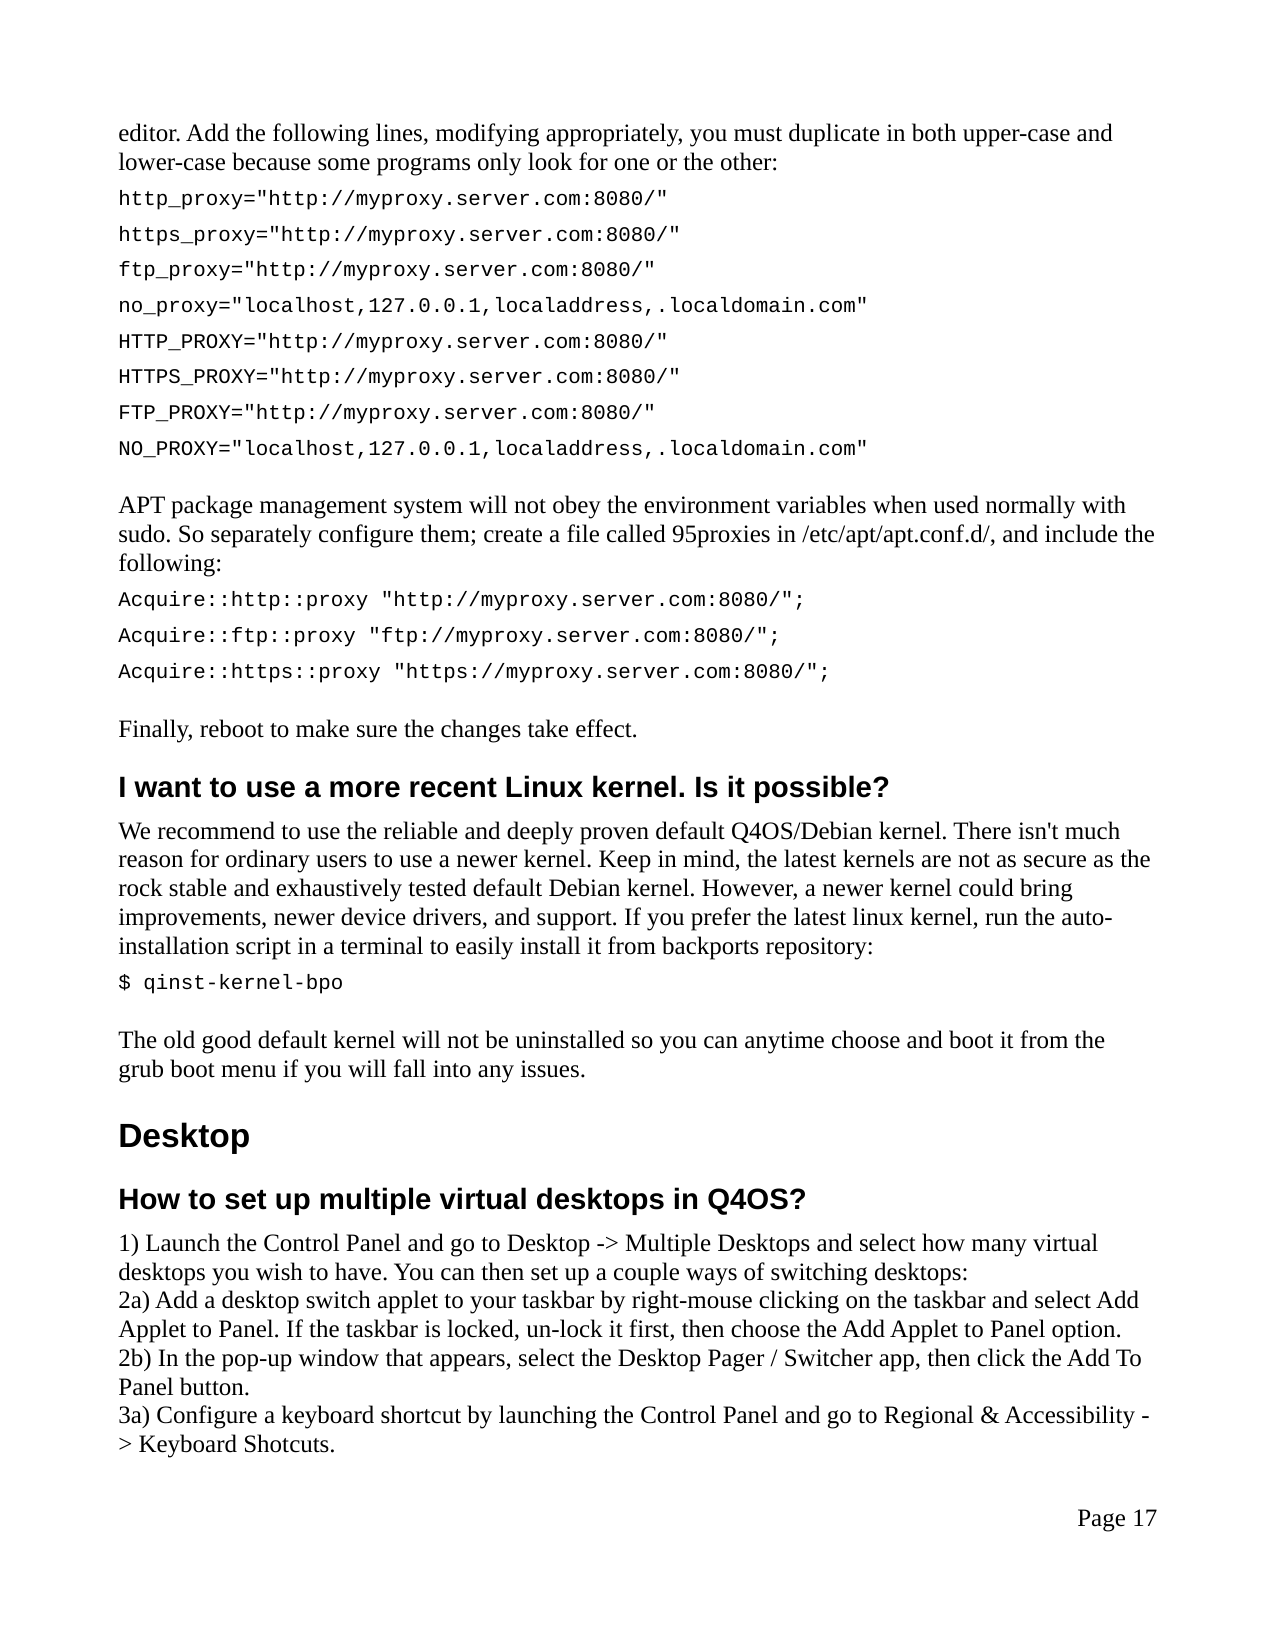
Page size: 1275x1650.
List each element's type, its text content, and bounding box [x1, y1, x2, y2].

text Finally, reboot to make sure the changes take effect. [118, 714, 1157, 742]
text 1) Launch the Control Panel and go to Desktop -> Multiple Desktops and select how many virtual desktops you wish to have. You can then set up a couple ways of switching desktops: 2a) Add a desktop switch applet to your taskbar by right-mouse clicking on the taskbar and select Add Applet to Panel. If the taskbar is locked, un-lock it first, then choose the Add Applet to Panel option. 2b) In the pop-up window that appears, select the Desktop Pager / Switcher app, then click the Add To Panel button. 3a) Configure a keyboard shortcut by launching the Control Panel and go to Regional & Accessibility -> Keyboard Shotcuts. [118, 1228, 1157, 1458]
text APT package management system will not obey the environment variables when used normally with sudo. So separately configure them; create a file called 95proxies in /etc/apt/apt.conf.d/, and include the following: [118, 491, 1157, 577]
text ftp_proxy="http://myproxy.server.com:8080/" [118, 259, 1157, 283]
text Acquire::ftp::proxy "ftp://myproxy.server.com:8080/"; [118, 625, 1157, 649]
text We recommend to use the reliable and deeply proven default Q4OS/Debian kernel. There isn't much reason for ordinary users to use a newer kernel. Keep in mind, the latest kernels are not as secure as the rock stable and exhaustively tested default Debian kernel. However, a newer kernel could bring improvements, newer device drivers, and support. If you prefer the latest linux kernel, run the auto-installation script in a terminal to easily install it from backports repository: [118, 816, 1157, 959]
text http_proxy="http://myproxy.server.com:8080/" [118, 188, 1157, 212]
text Acquire::http::proxy "http://myproxy.server.com:8080/"; [118, 589, 1157, 613]
subtitle How to set up multiple virtual desktops in Q4OS? [118, 1182, 1157, 1216]
text The old good default kernel will not be uninstalled so you can anytime choose and boot it from the grub boot menu if you will fall into any issues. [118, 1025, 1157, 1083]
text no_proxy="localhost,127.0.0.1,localaddress,.localdomain.com" [118, 295, 1157, 319]
subtitle Desktop [118, 1116, 1157, 1155]
text $ qinst-kernel-bpo [118, 972, 1157, 996]
text FTP_PROXY="http://myproxy.server.com:8080/" [118, 402, 1157, 426]
subtitle I want to use a more recent Linux kernel. Is it possible? [118, 769, 1157, 803]
text https_proxy="http://myproxy.server.com:8080/" [118, 224, 1157, 247]
text NO_PROXY="localhost,127.0.0.1,localaddress,.localdomain.com" [118, 437, 1157, 461]
text HTTP_PROXY="http://myproxy.server.com:8080/" [118, 331, 1157, 354]
text editor. Add the following lines, modifying appropriately, you must duplicate in both upper-case and lower-case because some programs only look for one or the other: [118, 118, 1157, 176]
text Acquire::https::proxy "https://myproxy.server.com:8080/"; [118, 661, 1157, 684]
text HTTPS_PROXY="http://myproxy.server.com:8080/" [118, 366, 1157, 390]
